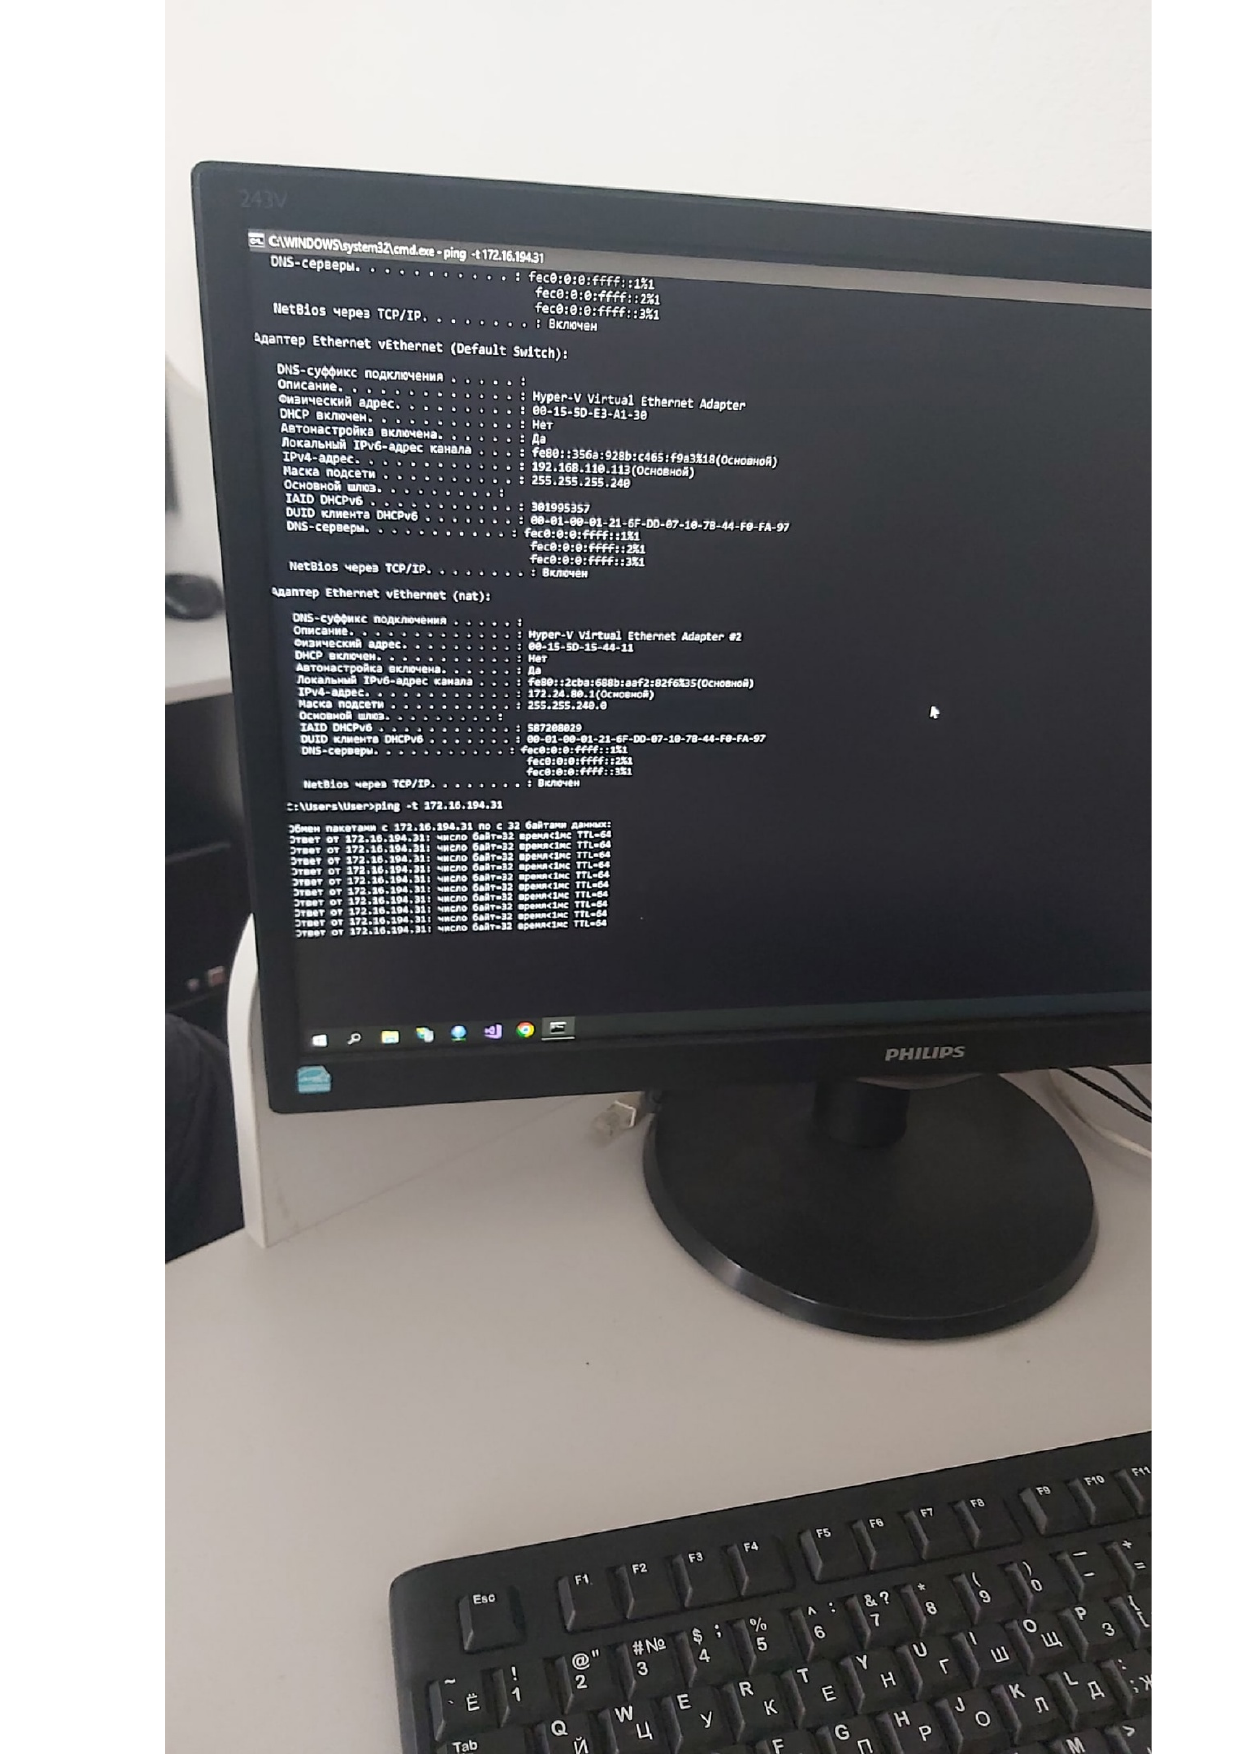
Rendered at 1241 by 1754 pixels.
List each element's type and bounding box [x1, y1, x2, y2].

picture [165, 0, 1152, 1754]
